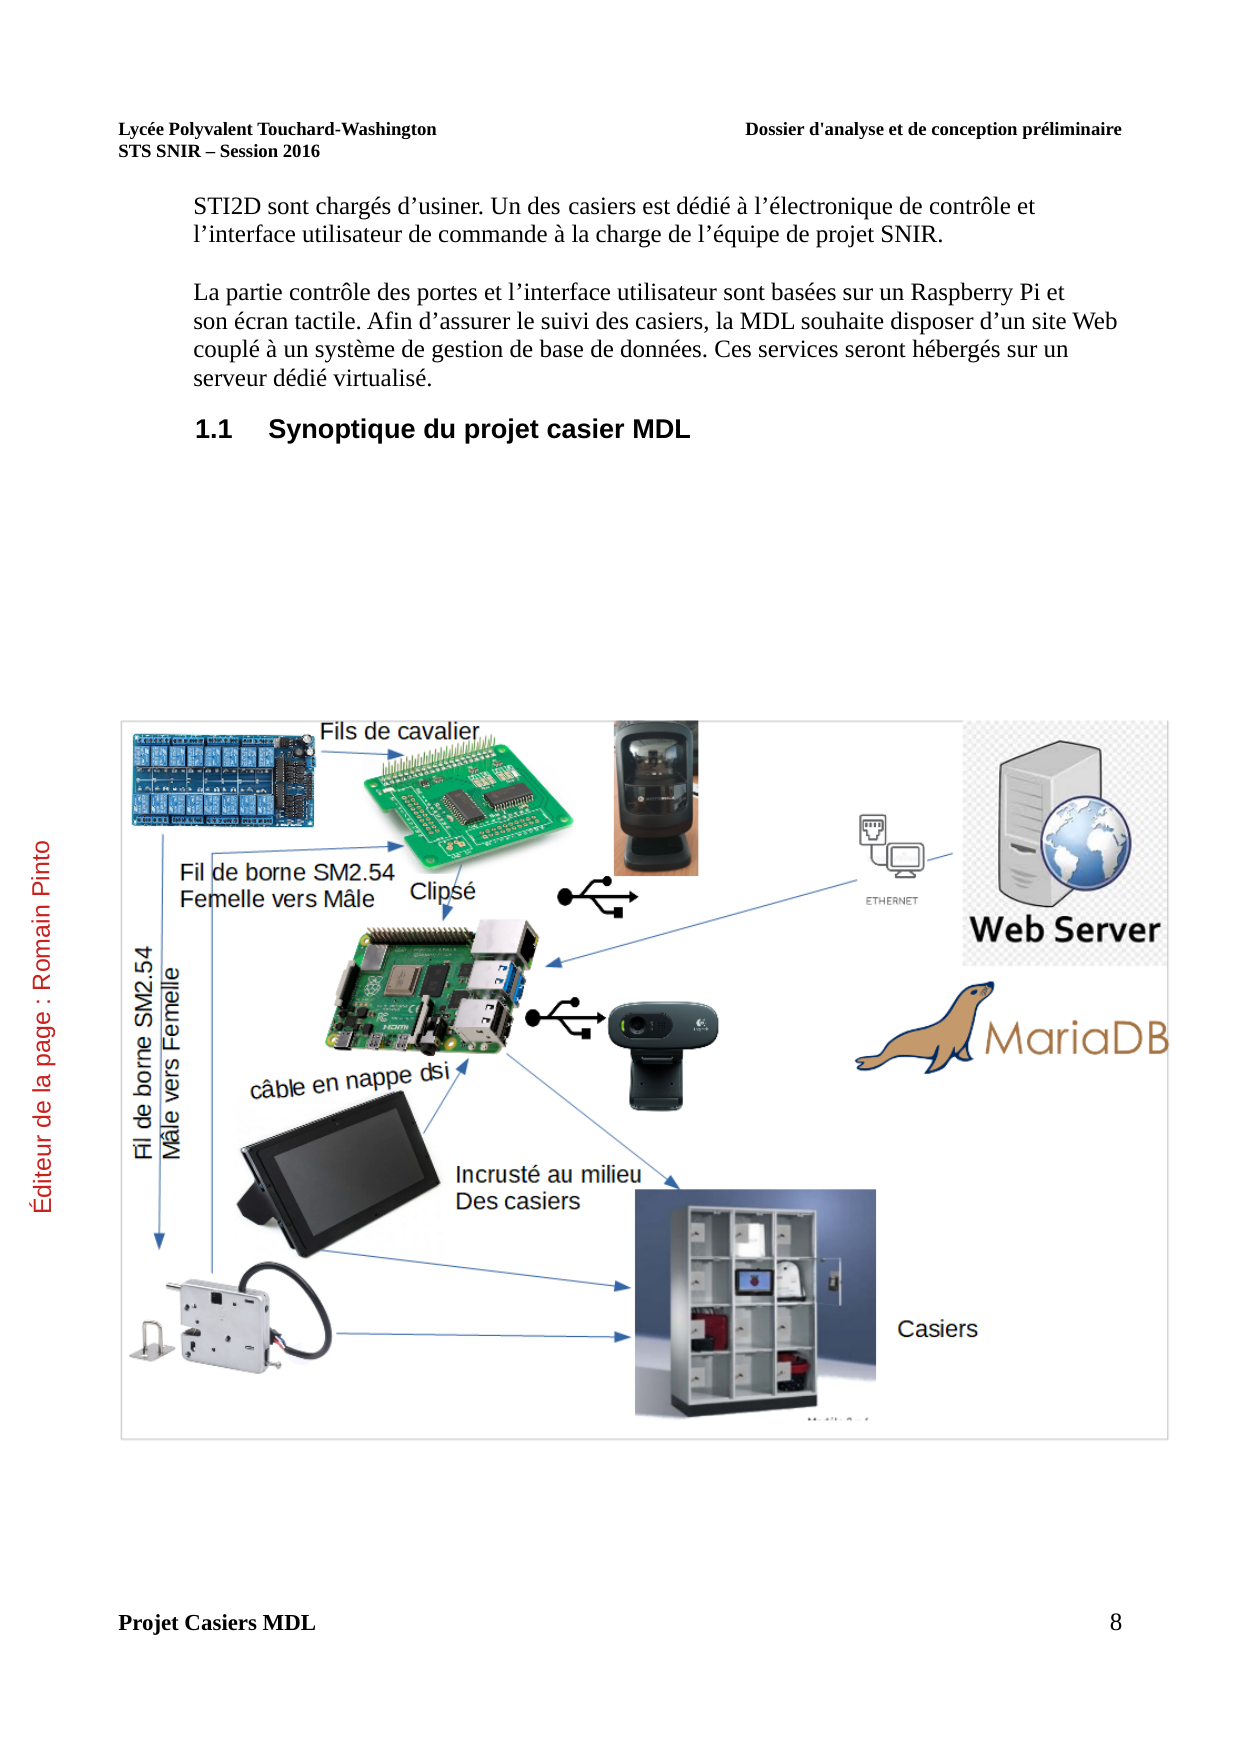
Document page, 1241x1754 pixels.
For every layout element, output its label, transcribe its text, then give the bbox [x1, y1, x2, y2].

picture [113, 715, 1176, 1446]
text La partie contrôle des portes et l’interface utilisateur sont basées sur un Raspberry Pi et son écran tactile. Afin d’assurer le suivi des casiers, la MDL souhaite disposer d’un site Web couplé à un système de gestion de base de données. Ces services seront hébergés sur un serveur dédié virtualisé. [118, 277, 1122, 392]
subtitle Synoptique du projet casier MDL [195, 413, 1122, 444]
text STI2D sont chargés d’usiner. Un des casiers est dédié à l’électronique de contrôle et l’interface utilisateur de commande à la charge de l’équipe de projet SNIR. [118, 191, 1122, 248]
